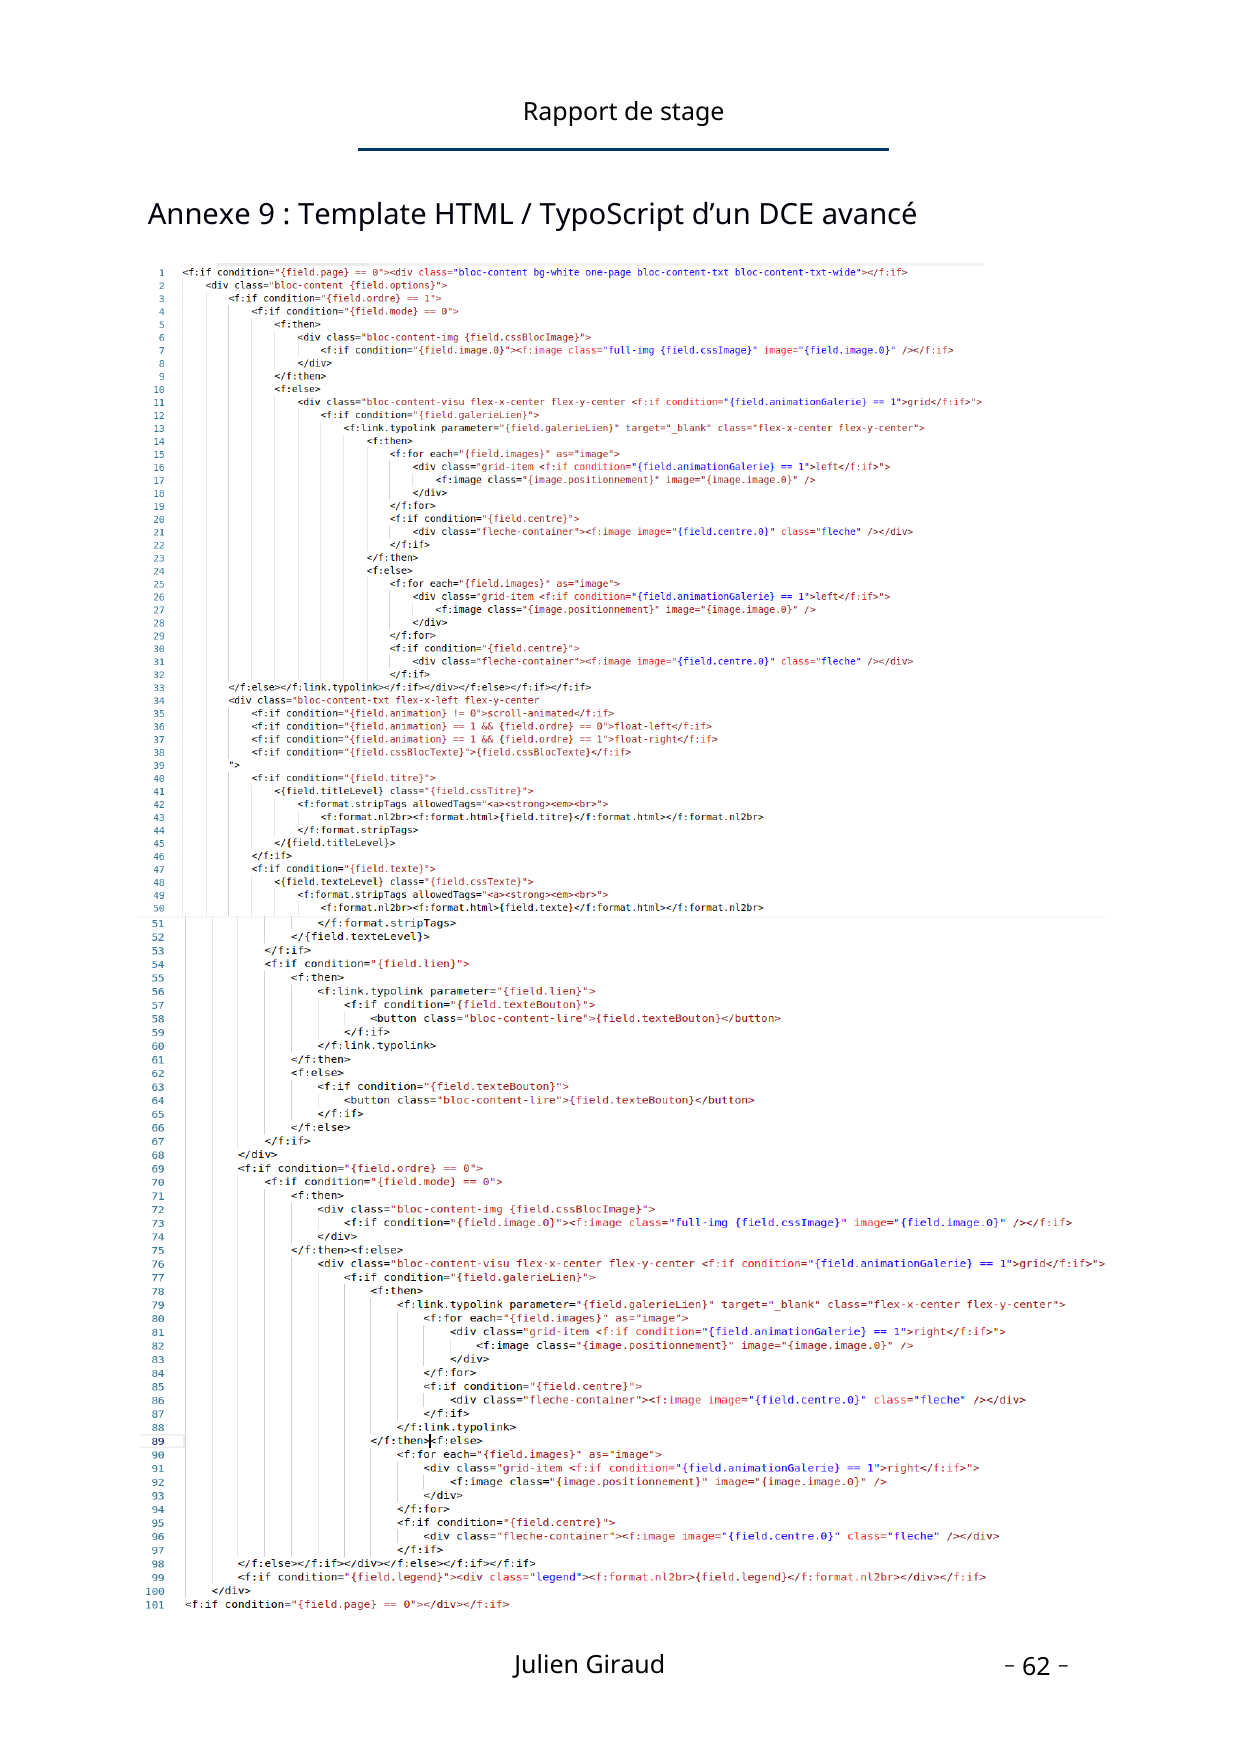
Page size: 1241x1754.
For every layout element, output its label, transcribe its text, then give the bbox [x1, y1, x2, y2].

picture [139, 263, 1107, 1611]
text Annexe 9 : Template HTML / TypoScript d’un DCE avancé [148, 193, 1093, 233]
